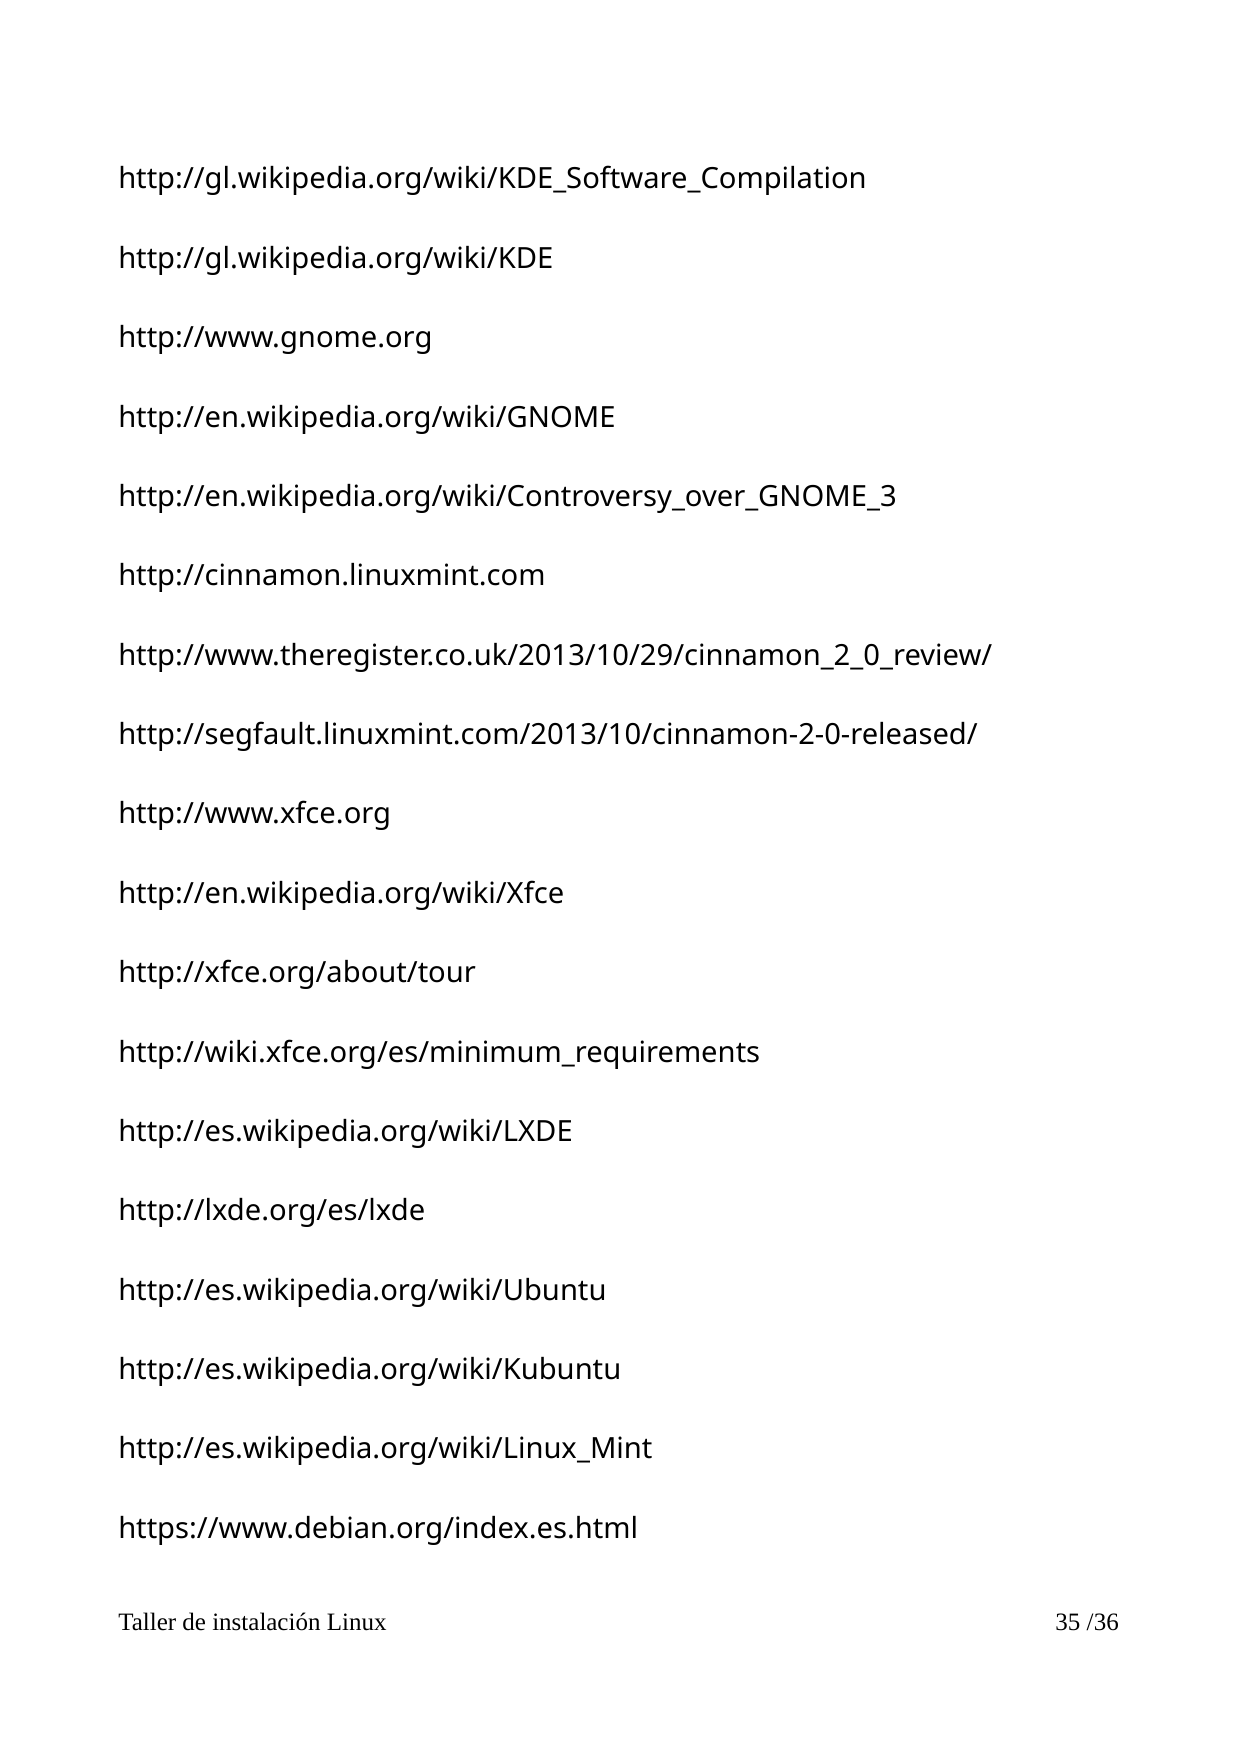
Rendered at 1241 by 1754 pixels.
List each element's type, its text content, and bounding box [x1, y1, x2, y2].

text http://xfce.org/about/tour [118, 952, 1122, 991]
text http://en.wikipedia.org/wiki/Xfce [118, 872, 1122, 912]
text http://wiki.xfce.org/es/minimum_requirements [118, 1031, 1122, 1071]
text http://en.wikipedia.org/wiki/GNOME [118, 396, 1122, 436]
text http://es.wikipedia.org/wiki/Linux_Mint [118, 1428, 1122, 1467]
text http://www.xfce.org [118, 793, 1122, 832]
text http://es.wikipedia.org/wiki/Kubuntu [118, 1348, 1122, 1388]
text http://www.theregister.co.uk/2013/10/29/cinnamon_2_0_review/ [118, 634, 1122, 674]
text http://segfault.linuxmint.com/2013/10/cinnamon-2-0-released/ [118, 713, 1122, 753]
text http://en.wikipedia.org/wiki/Controversy_over_GNOME_3 [118, 475, 1122, 515]
text http://gl.wikipedia.org/wiki/KDE_Software_Compilation [118, 158, 1122, 197]
text http://cinnamon.linuxmint.com [118, 555, 1122, 594]
text http://es.wikipedia.org/wiki/Ubuntu [118, 1269, 1122, 1309]
text https://www.debian.org/index.es.html [118, 1507, 1122, 1547]
text http://www.gnome.org [118, 317, 1122, 356]
text http://lxde.org/es/lxde [118, 1190, 1122, 1229]
text http://gl.wikipedia.org/wiki/KDE [118, 237, 1122, 277]
text http://es.wikipedia.org/wiki/LXDE [118, 1110, 1122, 1150]
